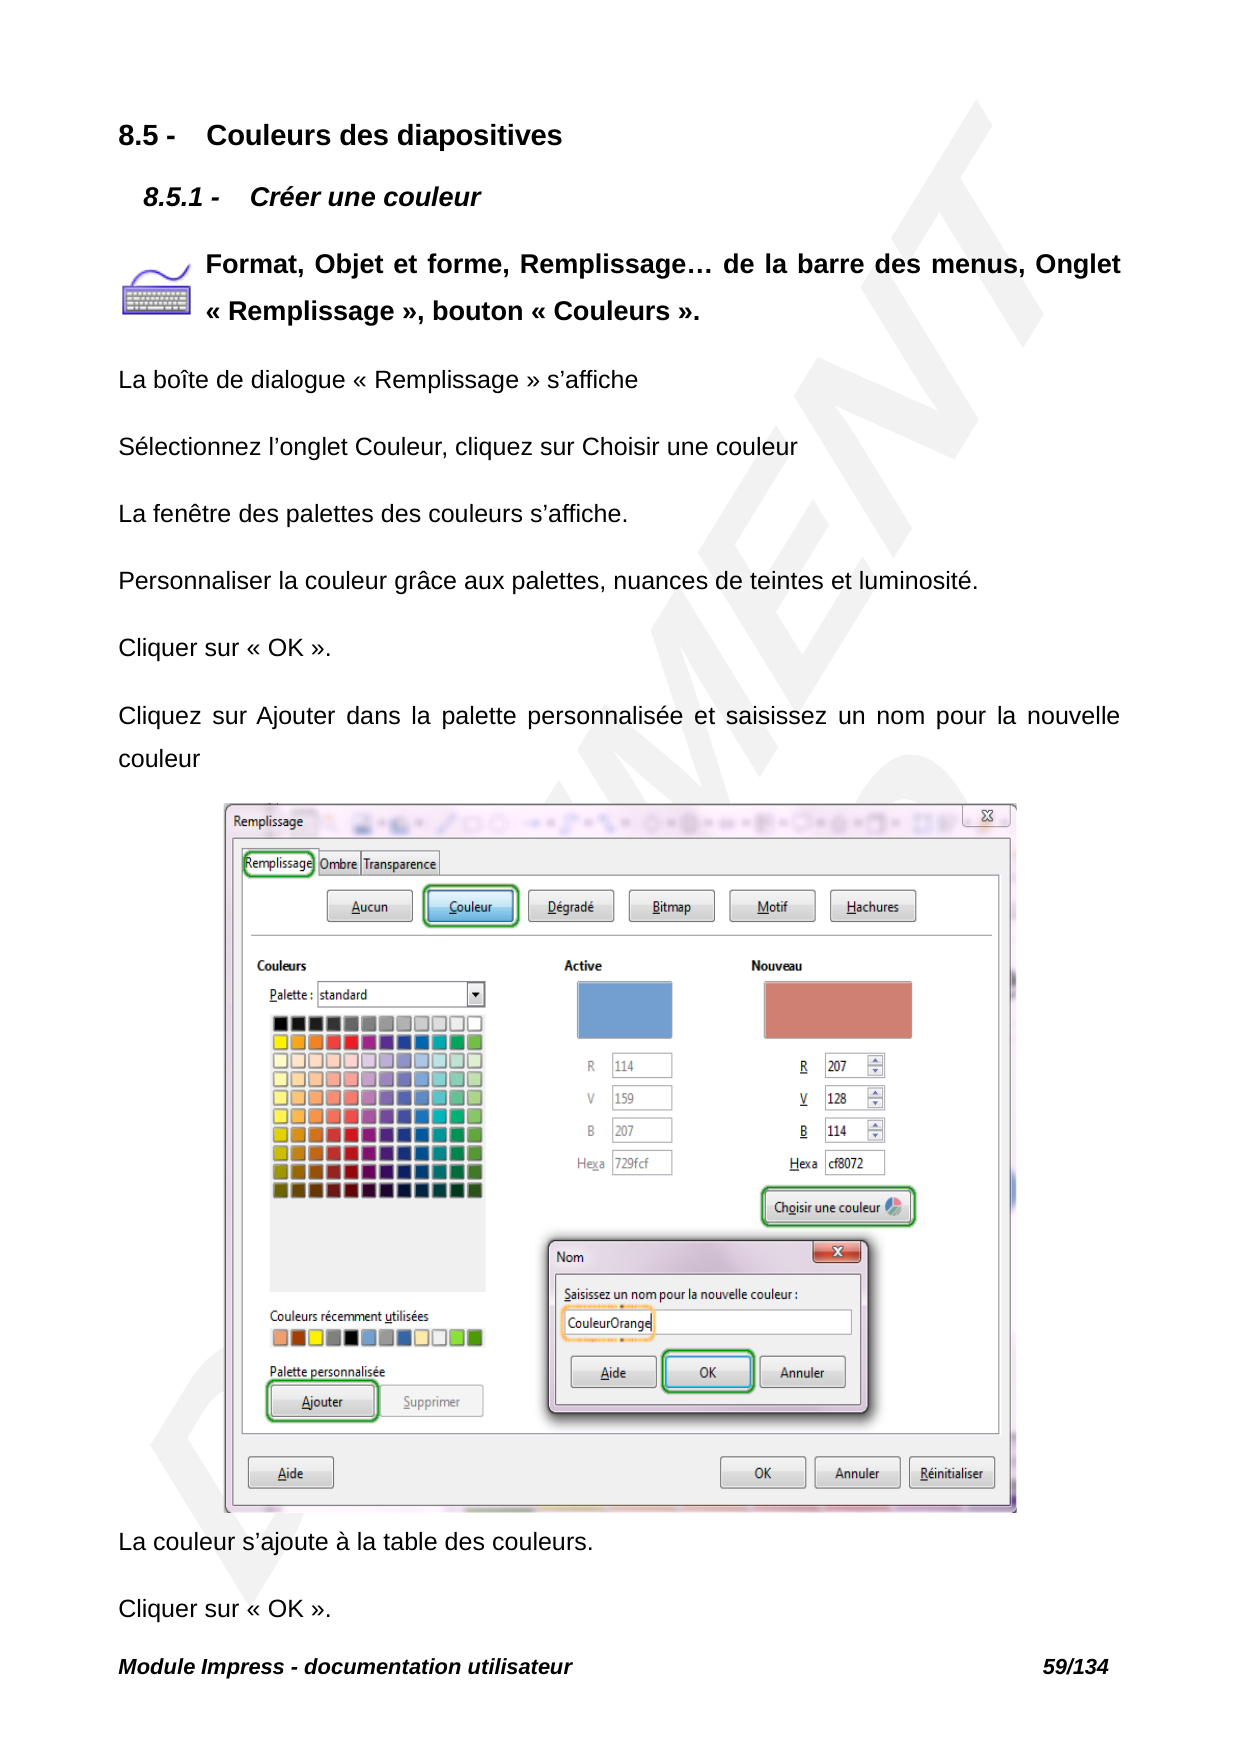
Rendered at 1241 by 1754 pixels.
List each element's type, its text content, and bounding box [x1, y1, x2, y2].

text La couleur s’ajoute à la table des couleurs. [118, 811, 1122, 1556]
text Personnaliser la couleur grâce aux palettes, nuances de teintes et luminosité. [118, 566, 1122, 595]
text Cliquer sur « OK ». [118, 1594, 1122, 1623]
picture [223, 803, 1017, 1513]
subtitle Couleurs des diapositives [118, 118, 1122, 152]
text Sélectionnez l’onglet Couleur, cliquez sur Choisir une couleur [118, 432, 1122, 461]
text Cliquez sur Ajouter dans la palette personnalisée et saisissez un nom pour la nouvelle couleur [118, 701, 1122, 773]
text La boîte de dialogue « Remplissage » s’affiche [118, 364, 1122, 394]
picture [118, 253, 194, 329]
text La fenêtre des palettes des couleurs s’affiche. [118, 499, 1122, 528]
subtitle Créer une couleur [143, 181, 1122, 212]
text Cliquer sur « OK ». [118, 633, 1122, 662]
text Format, Objet et forme, Remplissage… de la barre des menus, Onglet « Remplissage », bouton « Couleurs ». [118, 248, 1122, 325]
